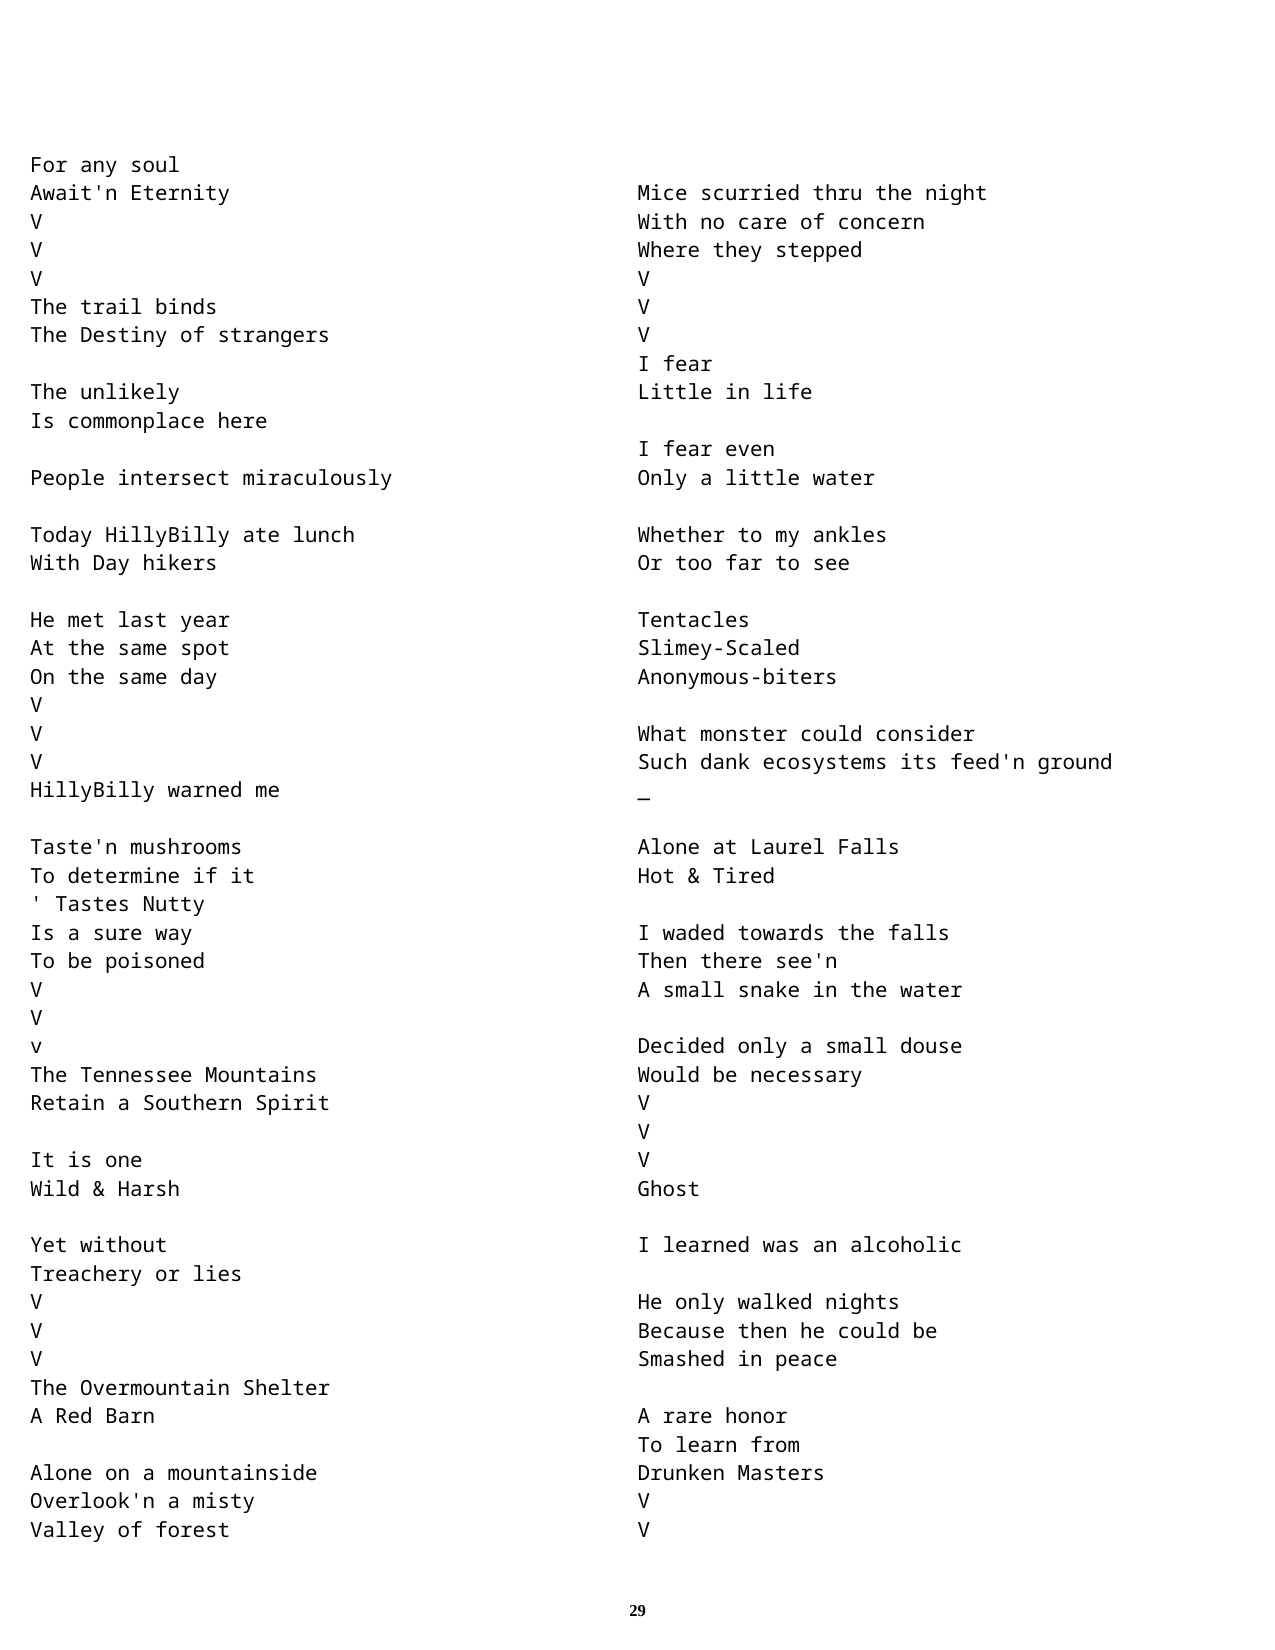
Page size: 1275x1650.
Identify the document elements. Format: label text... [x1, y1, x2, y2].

text V [30, 1316, 637, 1344]
text Little in life [637, 377, 1245, 406]
text V [637, 292, 1245, 321]
text Decided only a small douse [637, 1032, 1245, 1060]
text To learn from [637, 1430, 1245, 1458]
text V [30, 235, 637, 264]
text A rare honor [637, 1401, 1245, 1430]
text I waded towards the falls [637, 918, 1245, 946]
text At the same spot [30, 633, 637, 662]
text Then there see'n [637, 946, 1245, 975]
text What monster could consider [637, 719, 1245, 747]
text With no care of concern [637, 207, 1245, 235]
text Ghost [637, 1174, 1245, 1202]
text Await'n Eternity [30, 178, 637, 207]
text V [30, 264, 637, 292]
text The unlikely [30, 377, 637, 406]
text V [637, 264, 1245, 292]
text The Destiny of strangers [30, 321, 637, 349]
text V [30, 690, 637, 719]
text Hot & Tired [637, 861, 1245, 889]
text V [637, 321, 1245, 349]
text Retain a Southern Spirit [30, 1088, 637, 1117]
text On the same day [30, 662, 637, 690]
text With Day hikers [30, 548, 637, 577]
text I fear [637, 349, 1245, 377]
text Valley of forest [30, 1515, 637, 1543]
text V [637, 1515, 1245, 1543]
text A small snake in the water [637, 975, 1245, 1003]
text Smashed in peace [637, 1344, 1245, 1373]
text V [30, 1287, 637, 1316]
text He only walked nights [637, 1287, 1245, 1316]
text V [30, 975, 637, 1003]
text V [30, 207, 637, 235]
text _ [637, 776, 1245, 804]
text Is commonplace here [30, 406, 637, 434]
text Wild & Harsh [30, 1174, 637, 1202]
text Because then he could be [637, 1316, 1245, 1344]
text V [637, 1487, 1245, 1515]
text Only a little water [637, 463, 1245, 491]
text V [30, 1003, 637, 1032]
text HillyBilly warned me [30, 776, 637, 804]
text Is a sure way [30, 918, 637, 946]
text People intersect miraculously [30, 463, 637, 491]
text It is one [30, 1145, 637, 1174]
text v [30, 1032, 637, 1060]
text Slimey-Scaled [637, 633, 1245, 662]
text V [30, 747, 637, 776]
text Such dank ecosystems its feed'n ground [637, 747, 1245, 776]
text I learned was an alcoholic [637, 1231, 1245, 1259]
text V [637, 1117, 1245, 1145]
text Today HillyBilly ate lunch [30, 520, 637, 548]
text Mice scurried thru the night [637, 178, 1245, 207]
text The Overmountain Shelter [30, 1373, 637, 1401]
text Alone on a mountainside [30, 1458, 637, 1487]
text V [637, 1088, 1245, 1117]
text Overlook'n a misty [30, 1487, 637, 1515]
text V [30, 1344, 637, 1373]
text To determine if it [30, 861, 637, 889]
text V [30, 719, 637, 747]
text The trail binds [30, 292, 637, 321]
text A Red Barn [30, 1401, 637, 1430]
text Whether to my ankles [637, 520, 1245, 548]
text The Tennessee Mountains [30, 1060, 637, 1088]
text Taste'n mushrooms [30, 832, 637, 861]
text Treachery or lies [30, 1259, 637, 1287]
text ' Tastes Nutty [30, 889, 637, 918]
text Would be necessary [637, 1060, 1245, 1088]
text V [637, 1145, 1245, 1174]
text I fear even [637, 434, 1245, 463]
text He met last year [30, 605, 637, 633]
text Drunken Masters [637, 1458, 1245, 1487]
text Anonymous-biters [637, 662, 1245, 690]
text Where they stepped [637, 235, 1245, 264]
text Tentacles [637, 605, 1245, 633]
text Alone at Laurel Falls [637, 832, 1245, 861]
text For any soul [30, 150, 637, 178]
text Or too far to see [637, 548, 1245, 577]
text To be poisoned [30, 946, 637, 975]
text Yet without [30, 1231, 637, 1259]
